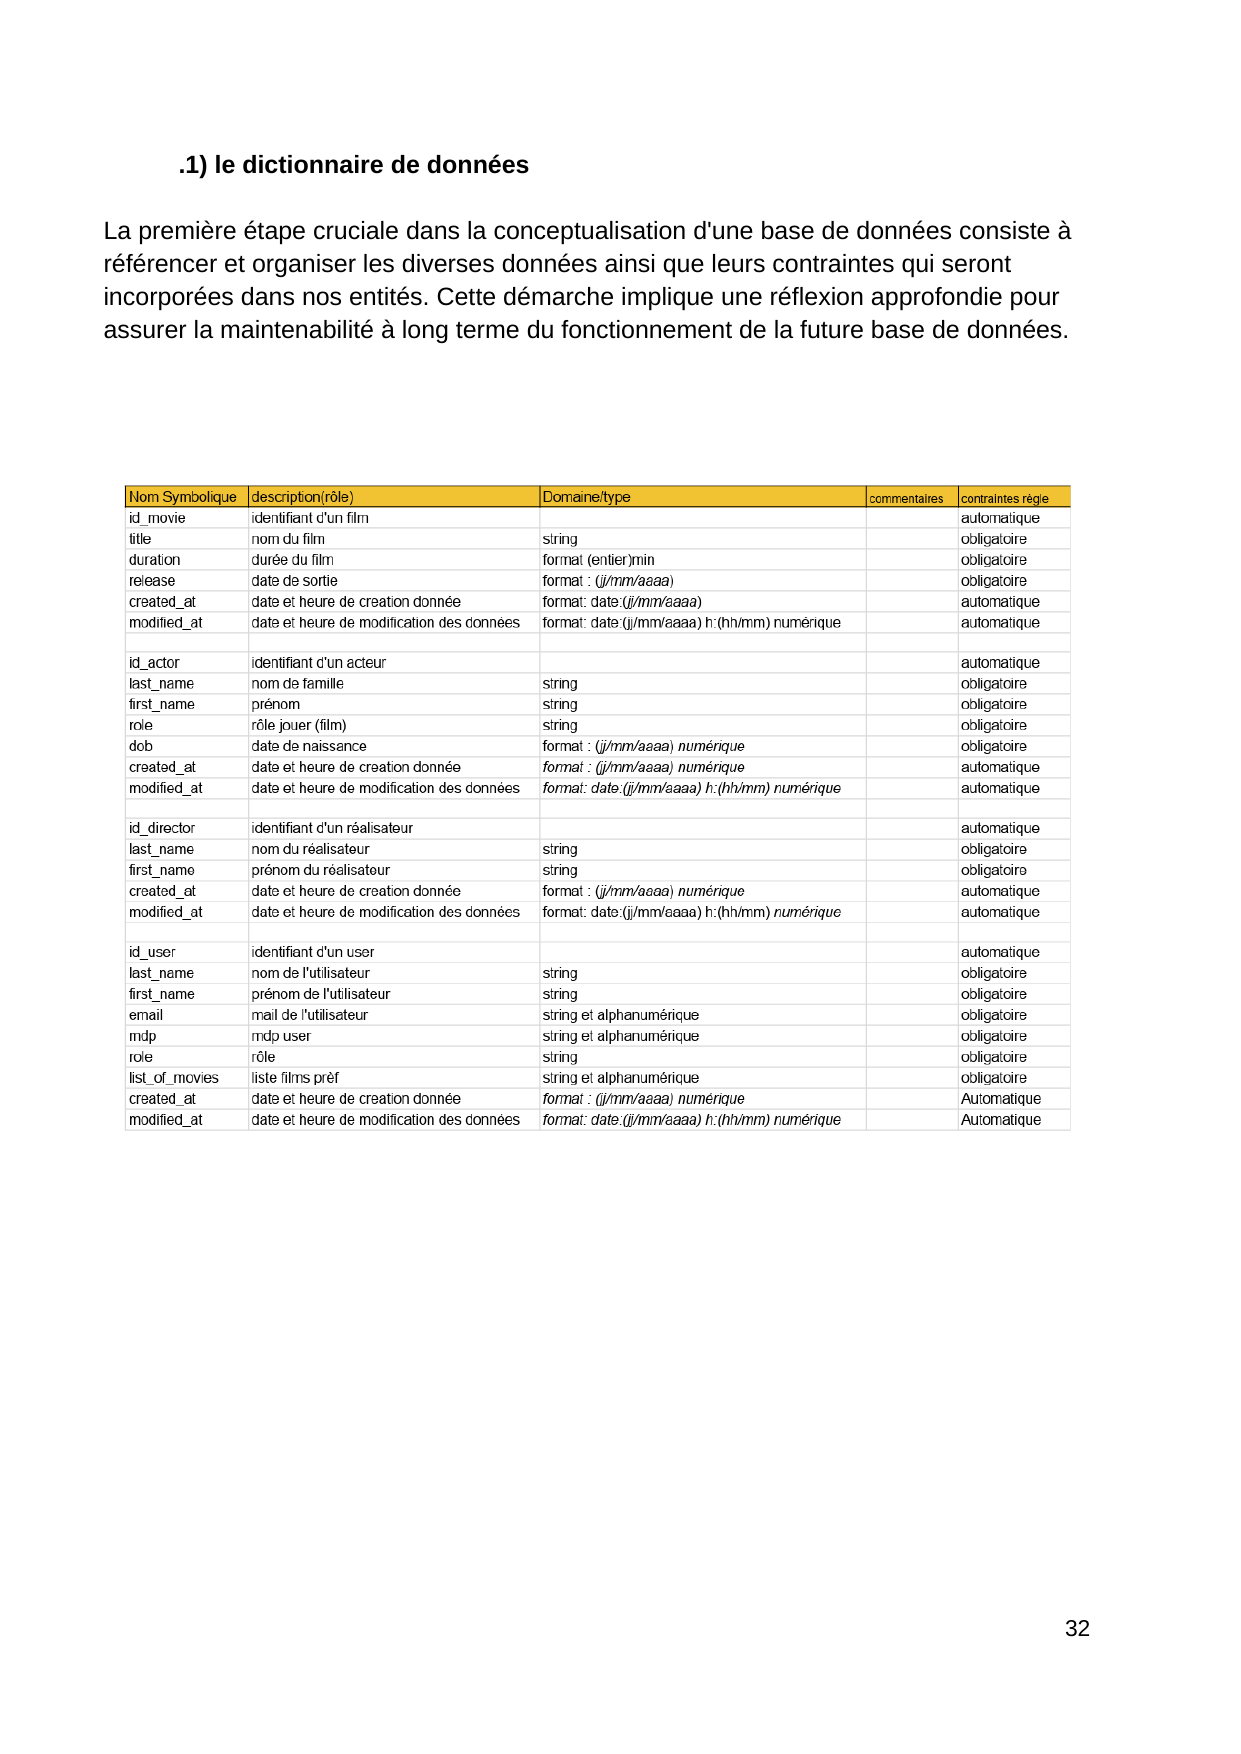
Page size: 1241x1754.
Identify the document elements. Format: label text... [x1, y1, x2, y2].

text .1) le dictionnaire de données [178, 150, 1090, 179]
text La première étape cruciale dans la conceptualisation d'une base de données consiste à référencer et organiser les diverses données ainsi que leurs contraintes qui seront incorporées dans nos entités. Cette démarche implique une réflexion approfondie pour assurer la maintenabilité à long terme du fonctionnement de la future base de données. [103, 216, 1090, 344]
picture [103, 465, 1090, 1166]
